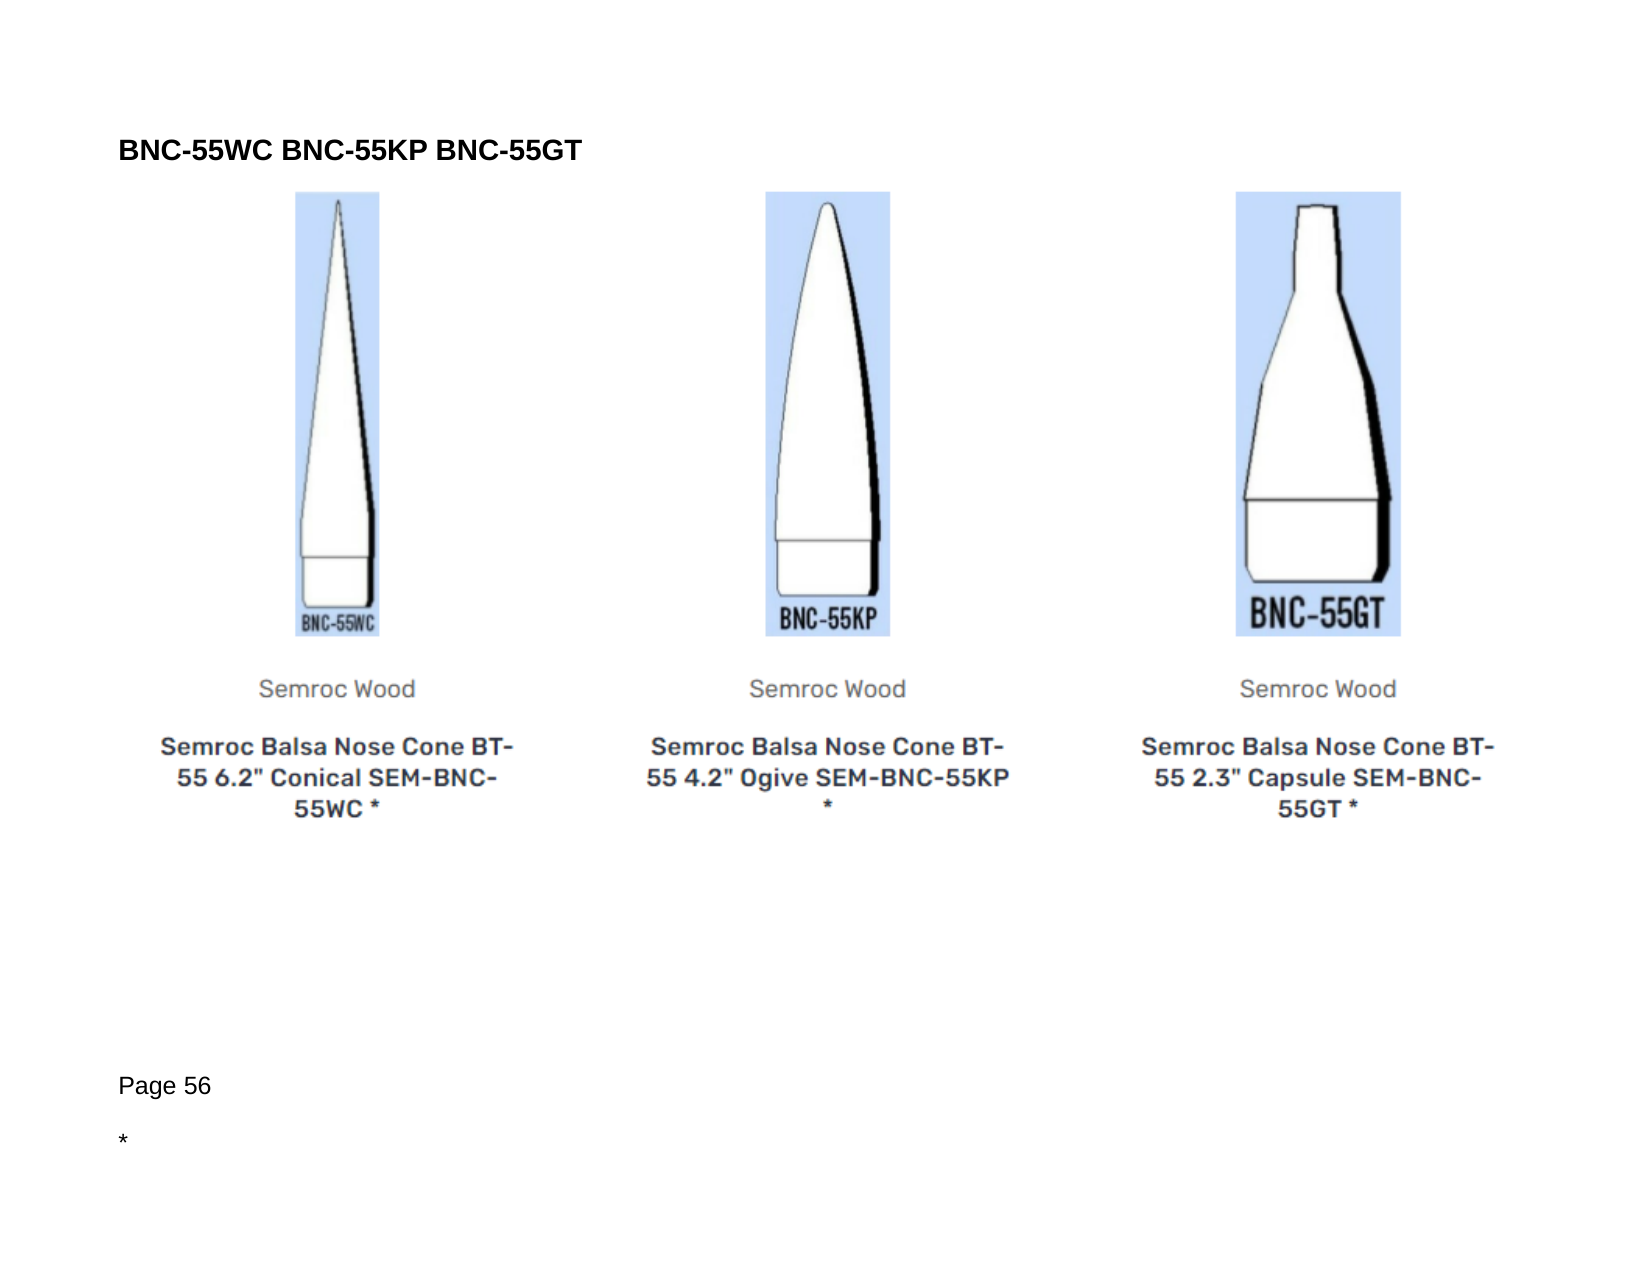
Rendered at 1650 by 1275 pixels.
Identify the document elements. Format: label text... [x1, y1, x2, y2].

picture [118, 178, 1532, 827]
subtitle BNC-55WC BNC-55KP BNC-55GT [118, 133, 1532, 166]
